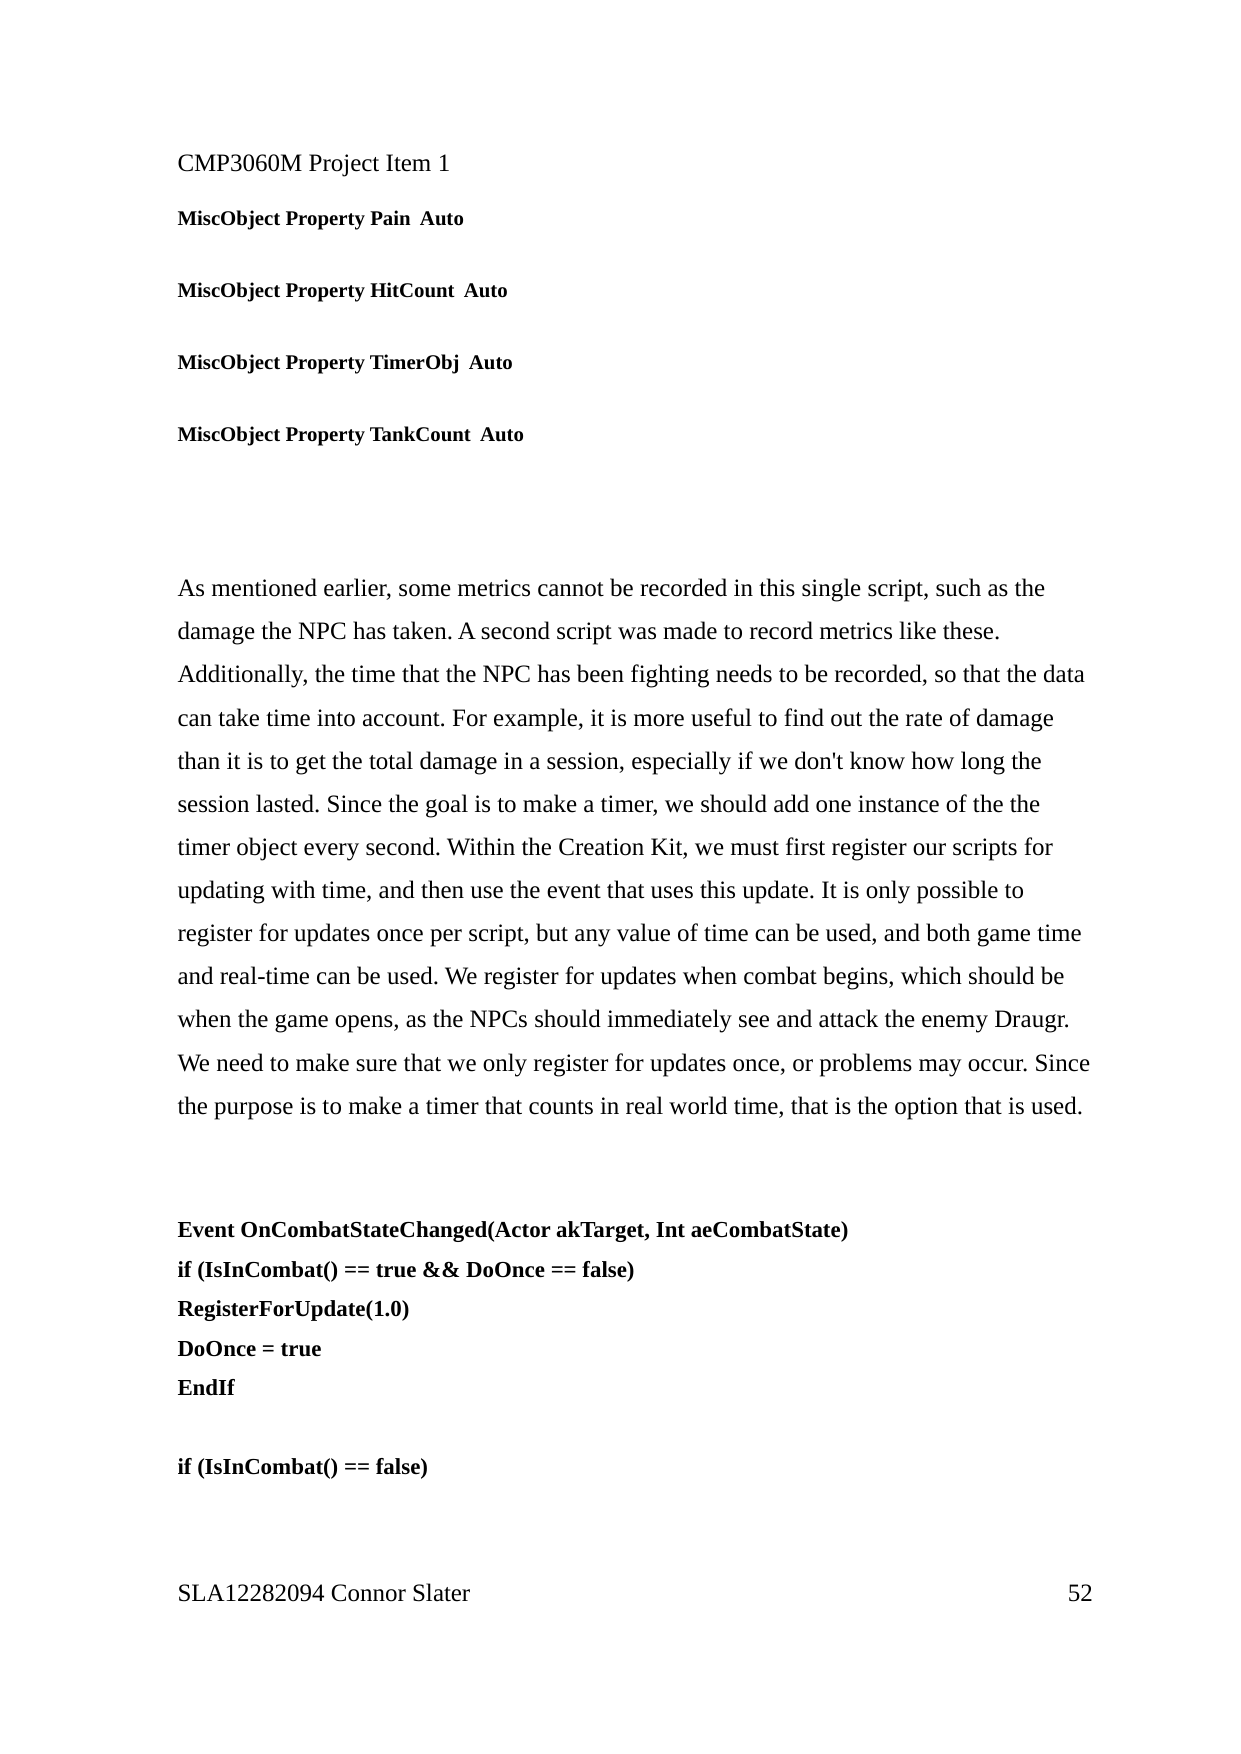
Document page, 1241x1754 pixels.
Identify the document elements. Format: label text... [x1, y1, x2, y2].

text DoOnce = true [177, 1335, 1093, 1361]
text MiscObject Property HitCount Auto [177, 278, 1093, 302]
text RegisterForUpdate(1.0) [177, 1296, 1093, 1322]
text MiscObject Property TankCount Auto [177, 422, 1093, 446]
text MiscObject Property TimerObj Auto [177, 350, 1093, 374]
text if (IsInCombat() == true && DoOnce == false) [177, 1256, 1093, 1282]
text if (IsInCombat() == false) [177, 1453, 1093, 1480]
text EndIf [177, 1374, 1093, 1401]
text As mentioned earlier, some metrics cannot be recorded in this single script, such as the damage the NPC has taken. A second script was made to record metrics like these. Additionally, the time that the NPC has been fighting needs to be recorded, so that the data can take time into account. For example, it is more useful to find out the rate of damage than it is to get the total damage in a session, especially if we don't know how long the session lasted. Since the goal is to make a timer, we should add one instance of the the timer object every second. Within the Creation Kit, we must first register our scripts for updating with time, and then use the event that uses this update. It is only possible to register for updates once per script, but any value of time can be used, and both game time and real-time can be used. We register for updates when combat begins, which should be when the game opens, as the NPCs should immediately see and attack the enemy Draugr. We need to make sure that we only register for updates once, or problems may occur. Since the purpose is to make a timer that counts in real world time, that is the option that is used. [177, 573, 1093, 1119]
text Event OnCombatStateChanged(Actor akTarget, Int aeCombatState) [177, 1217, 1093, 1243]
text MiscObject Property Pain Auto [177, 206, 1093, 230]
